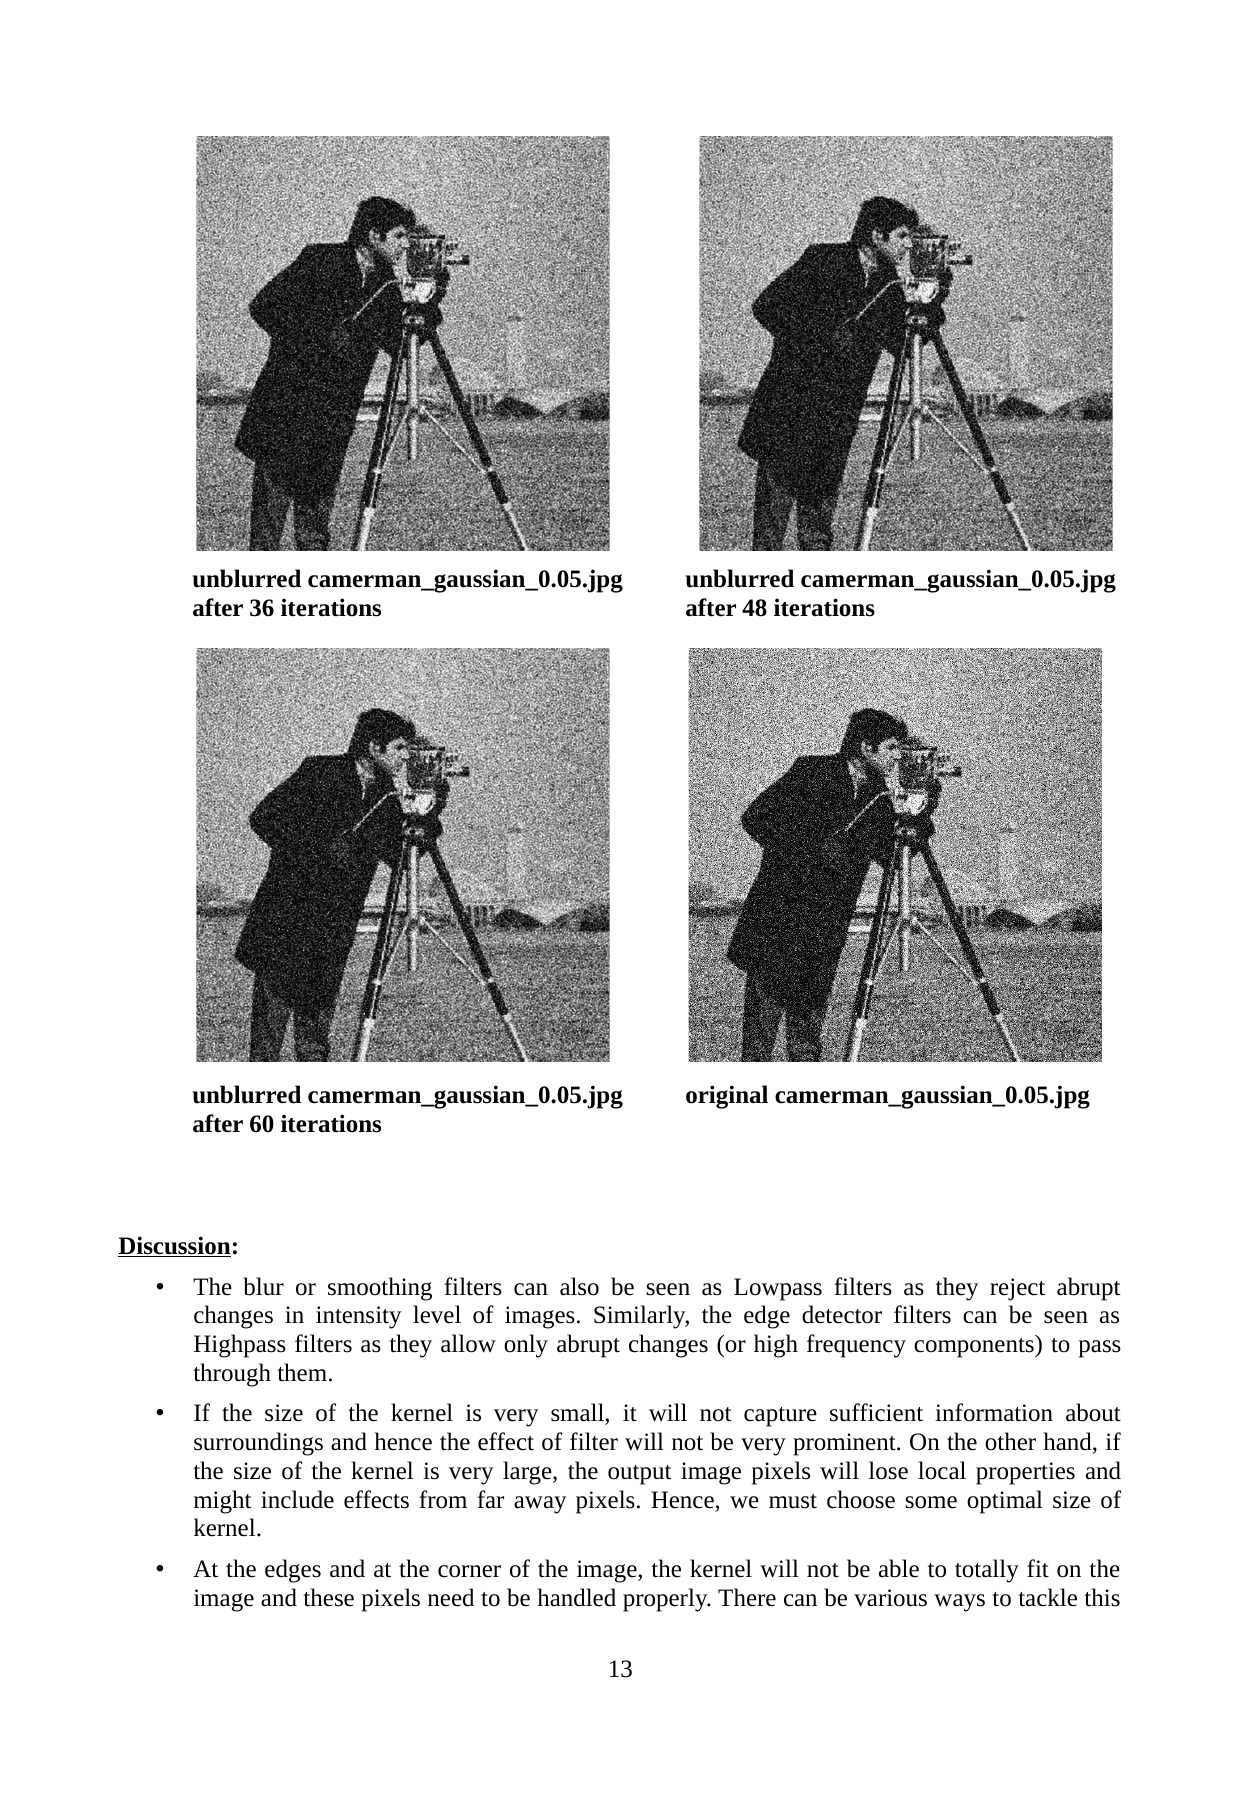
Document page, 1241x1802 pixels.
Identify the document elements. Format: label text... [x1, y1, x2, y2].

list If the size of the kernel is very small, it will not capture sufficient information about surroundings and hence the effect of filter will not be very prominent. On the other hand, if the size of the kernel is very large, the output image pixels will lose local properties and might include effects from far away pixels. Hence, we must choose some optimal size of kernel. [156, 1398, 1122, 1542]
list At the edges and at the corner of the image, the kernel will not be able to totally fit on the image and these pixels need to be handled properly. There can be various ways to tackle this [156, 1554, 1122, 1612]
picture [196, 648, 610, 1062]
text unblurred camerman_gaussian_0.05.jpg unblurred camerman_gaussian_0.05.jpg after 36 iterations after 48 iterations [118, 449, 1122, 622]
text Discussion: [118, 1231, 1122, 1260]
text unblurred camerman_gaussian_0.05.jpg original camerman_gaussian_0.05.jpg after 60 iterations [118, 1080, 1122, 1138]
picture [688, 648, 1102, 1062]
list The blur or smoothing filters can also be seen as Lowpass filters as they reject abrupt changes in intensity level of images. Similarly, the edge detector filters can be seen as Highpass filters as they allow only abrupt changes (or high frequency components) to pass through them. [156, 1272, 1122, 1387]
picture [196, 136, 610, 551]
picture [699, 136, 1113, 551]
